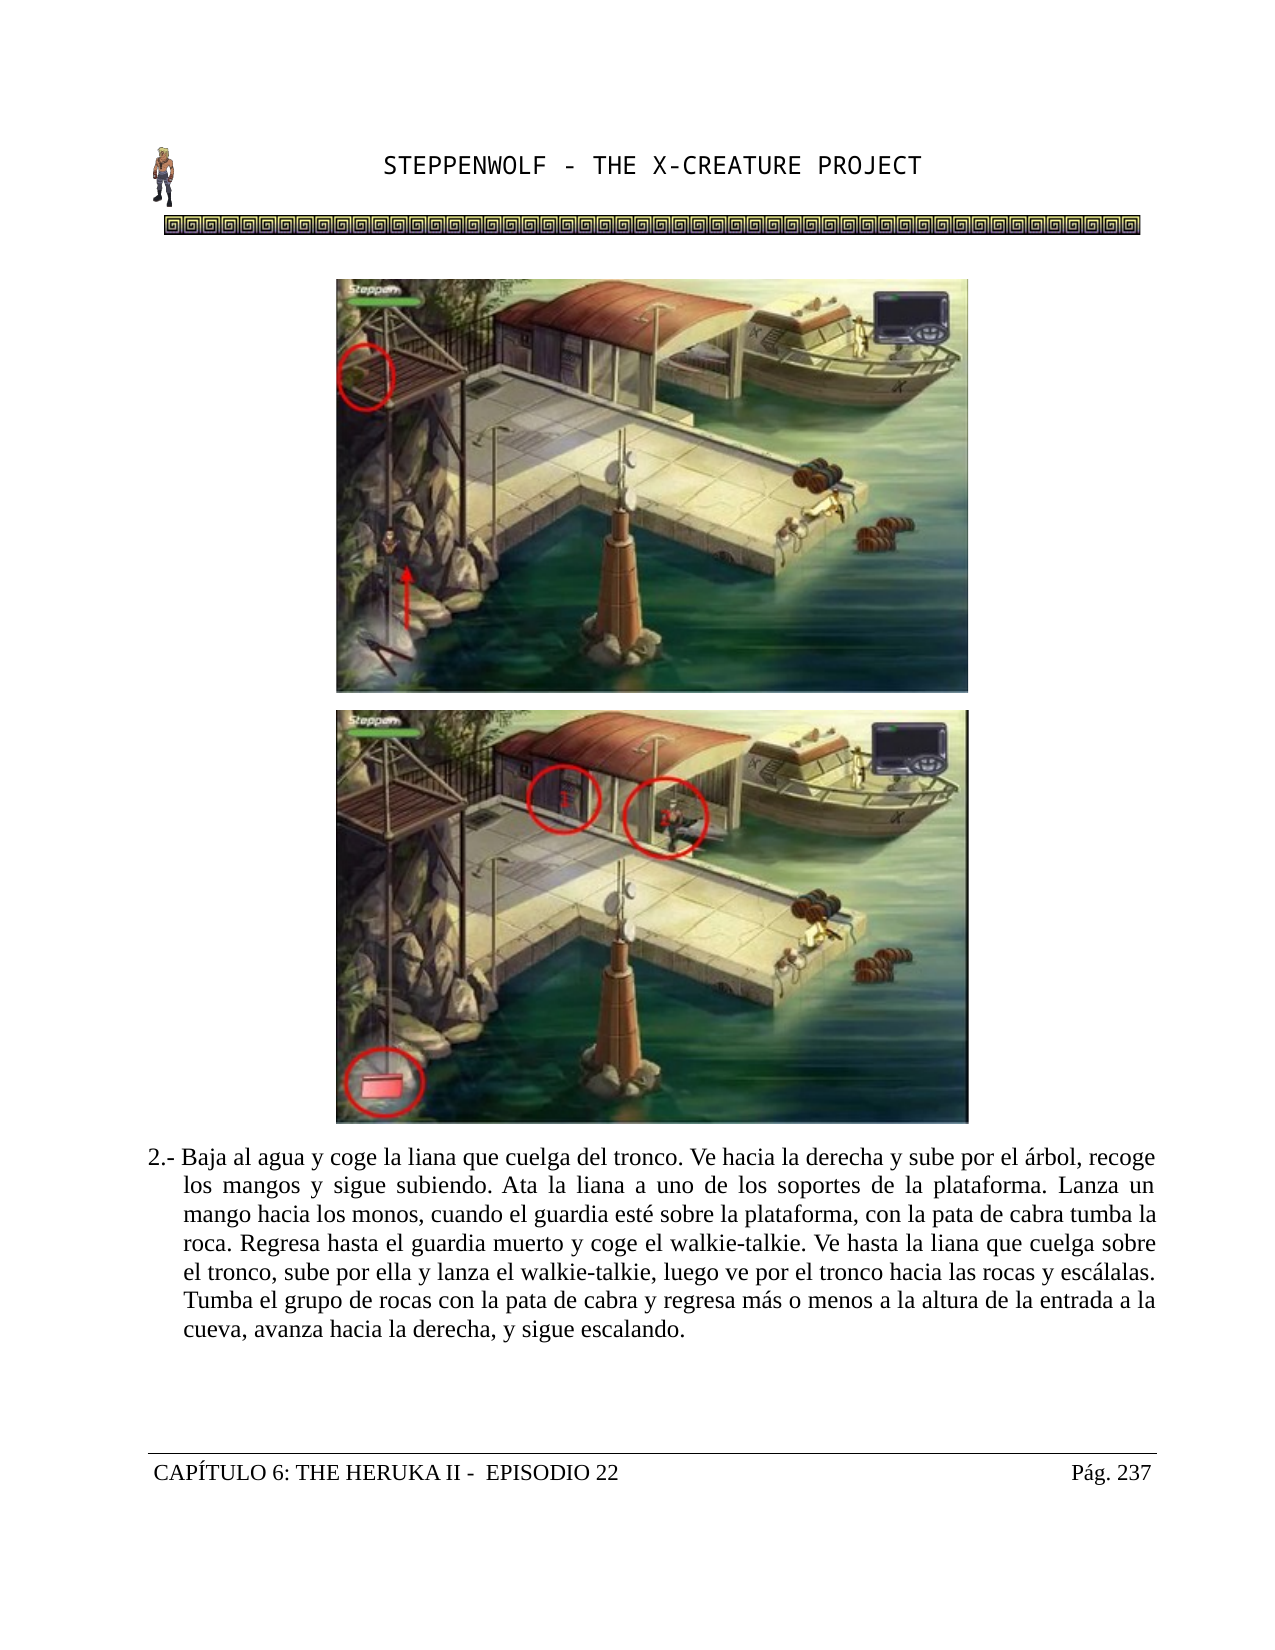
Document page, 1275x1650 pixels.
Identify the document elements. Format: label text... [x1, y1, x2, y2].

text 2.- Baja al agua y coge la liana que cuelga del tronco. Ve hacia la derecha y sube por el árbol, recoge los mangos y sigue subiendo. Ata la liana a uno de los soportes de la plataforma. Lanza un mango hacia los monos, cuando el guardia esté sobre la plataforma, con la pata de cabra tumba la roca. Regresa hasta el guardia muerto y coge el walkie-talkie. Ve hasta la liana que cuelga sobre el tronco, sube por ella y lanza el walkie-talkie, luego ve por el tronco hacia las rocas y escálalas. Tumba el grupo de rocas con la pata de cabra y regresa más o menos a la altura de la entrada a la cueva, avanza hacia la derecha, y sigue escalando. [148, 1142, 1157, 1343]
picture [336, 710, 969, 1124]
picture [164, 215, 1141, 235]
picture [336, 279, 969, 693]
picture [147, 147, 181, 207]
